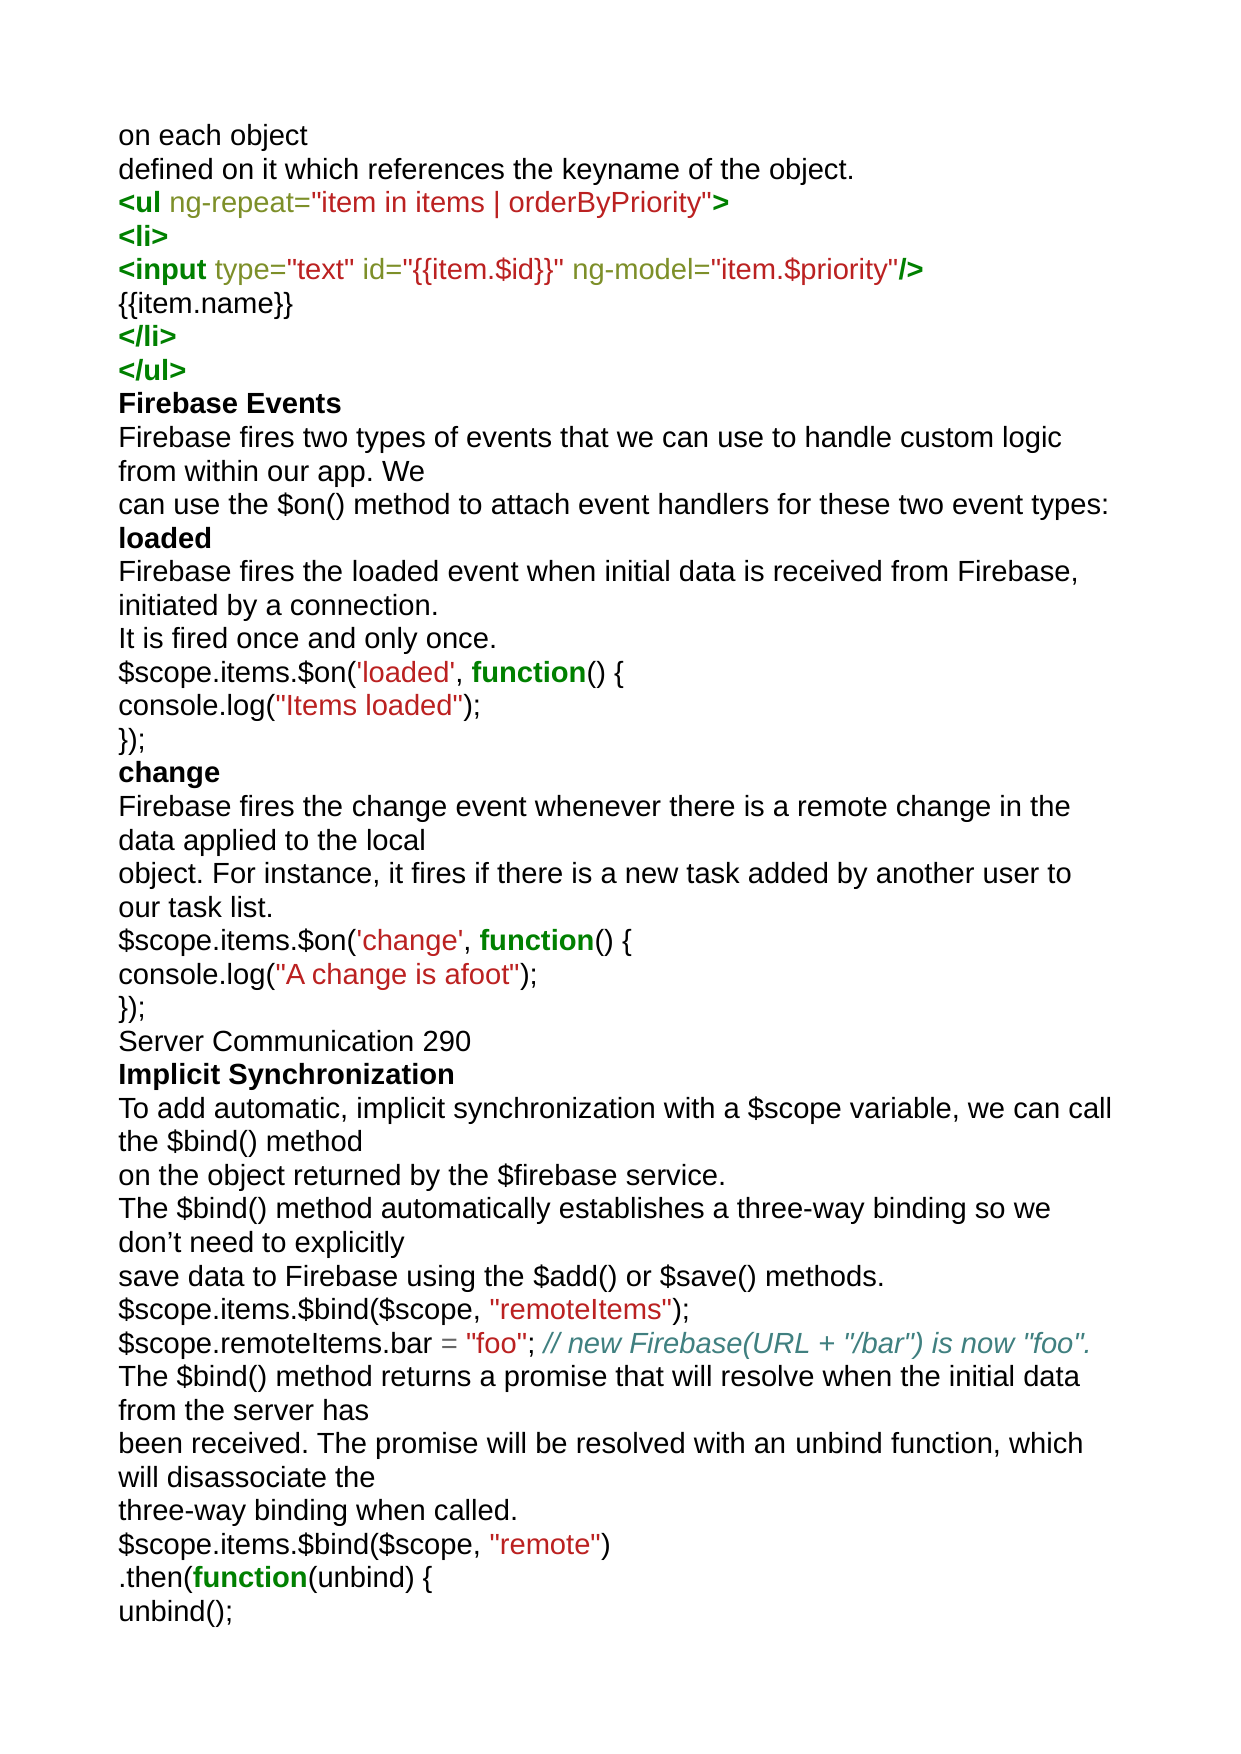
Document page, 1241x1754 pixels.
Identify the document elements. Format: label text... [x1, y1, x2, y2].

text Implicit Synchronization [118, 1057, 1122, 1091]
text <ul ng-repeat="item in items | orderByPriority"> [118, 185, 1122, 219]
text }); [118, 990, 1122, 1024]
text }); [118, 722, 1122, 755]
text $scope.remoteItems.bar = "foo"; // new Firebase(URL + "/bar") is now "foo". [118, 1326, 1122, 1359]
text console.log("Items loaded"); [118, 688, 1122, 722]
text unbind(); [118, 1594, 1122, 1627]
text console.log("A change is afoot"); [118, 957, 1122, 990]
text Firebase Events [118, 386, 1122, 420]
text can use the $on() method to attach event handlers for these two event types: [118, 487, 1122, 521]
text .then(function(unbind) { [118, 1560, 1122, 1594]
text on the object returned by the $firebase service. [118, 1158, 1122, 1191]
text The $bind() method automatically establishes a three-way binding so we don’t need to explicitly [118, 1191, 1122, 1258]
text $scope.items.$on('change', function() { [118, 923, 1122, 957]
text $scope.items.$bind($scope, "remoteItems"); [118, 1292, 1122, 1326]
text Firebase fires the loaded event when initial data is received from Firebase, initiated by a connection. [118, 554, 1122, 621]
text The $bind() method returns a promise that will resolve when the initial data from the server has [118, 1359, 1122, 1426]
text object. For instance, it fires if there is a new task added by another user to our task list. [118, 856, 1122, 923]
text save data to Firebase using the $add() or $save() methods. [118, 1258, 1122, 1292]
text Firebase fires the change event whenever there is a remote change in the data applied to the local [118, 789, 1122, 856]
text three-way binding when called. [118, 1493, 1122, 1527]
text $scope.items.$bind($scope, "remote") [118, 1527, 1122, 1560]
text defined on it which references the keyname of the object. [118, 152, 1122, 185]
text been received. The promise will be resolved with an unbind function, which will disassociate the [118, 1426, 1122, 1493]
text To add automatic, implicit synchronization with a $scope variable, we can call the $bind() method [118, 1091, 1122, 1158]
text {{item.name}} [118, 286, 1122, 319]
text change [118, 755, 1122, 789]
text <input type="text" id="{{item.$id}}" ng-model="item.$priority"/> [118, 252, 1122, 286]
text </ul> [118, 353, 1122, 386]
text on each object [118, 118, 1122, 152]
text loaded [118, 521, 1122, 554]
text Server Communication 290 [118, 1024, 1122, 1057]
text <li> [118, 219, 1122, 252]
text It is fired once and only once. [118, 621, 1122, 655]
text </li> [118, 319, 1122, 353]
text $scope.items.$on('loaded', function() { [118, 655, 1122, 688]
text Firebase fires two types of events that we can use to handle custom logic from within our app. We [118, 420, 1122, 487]
